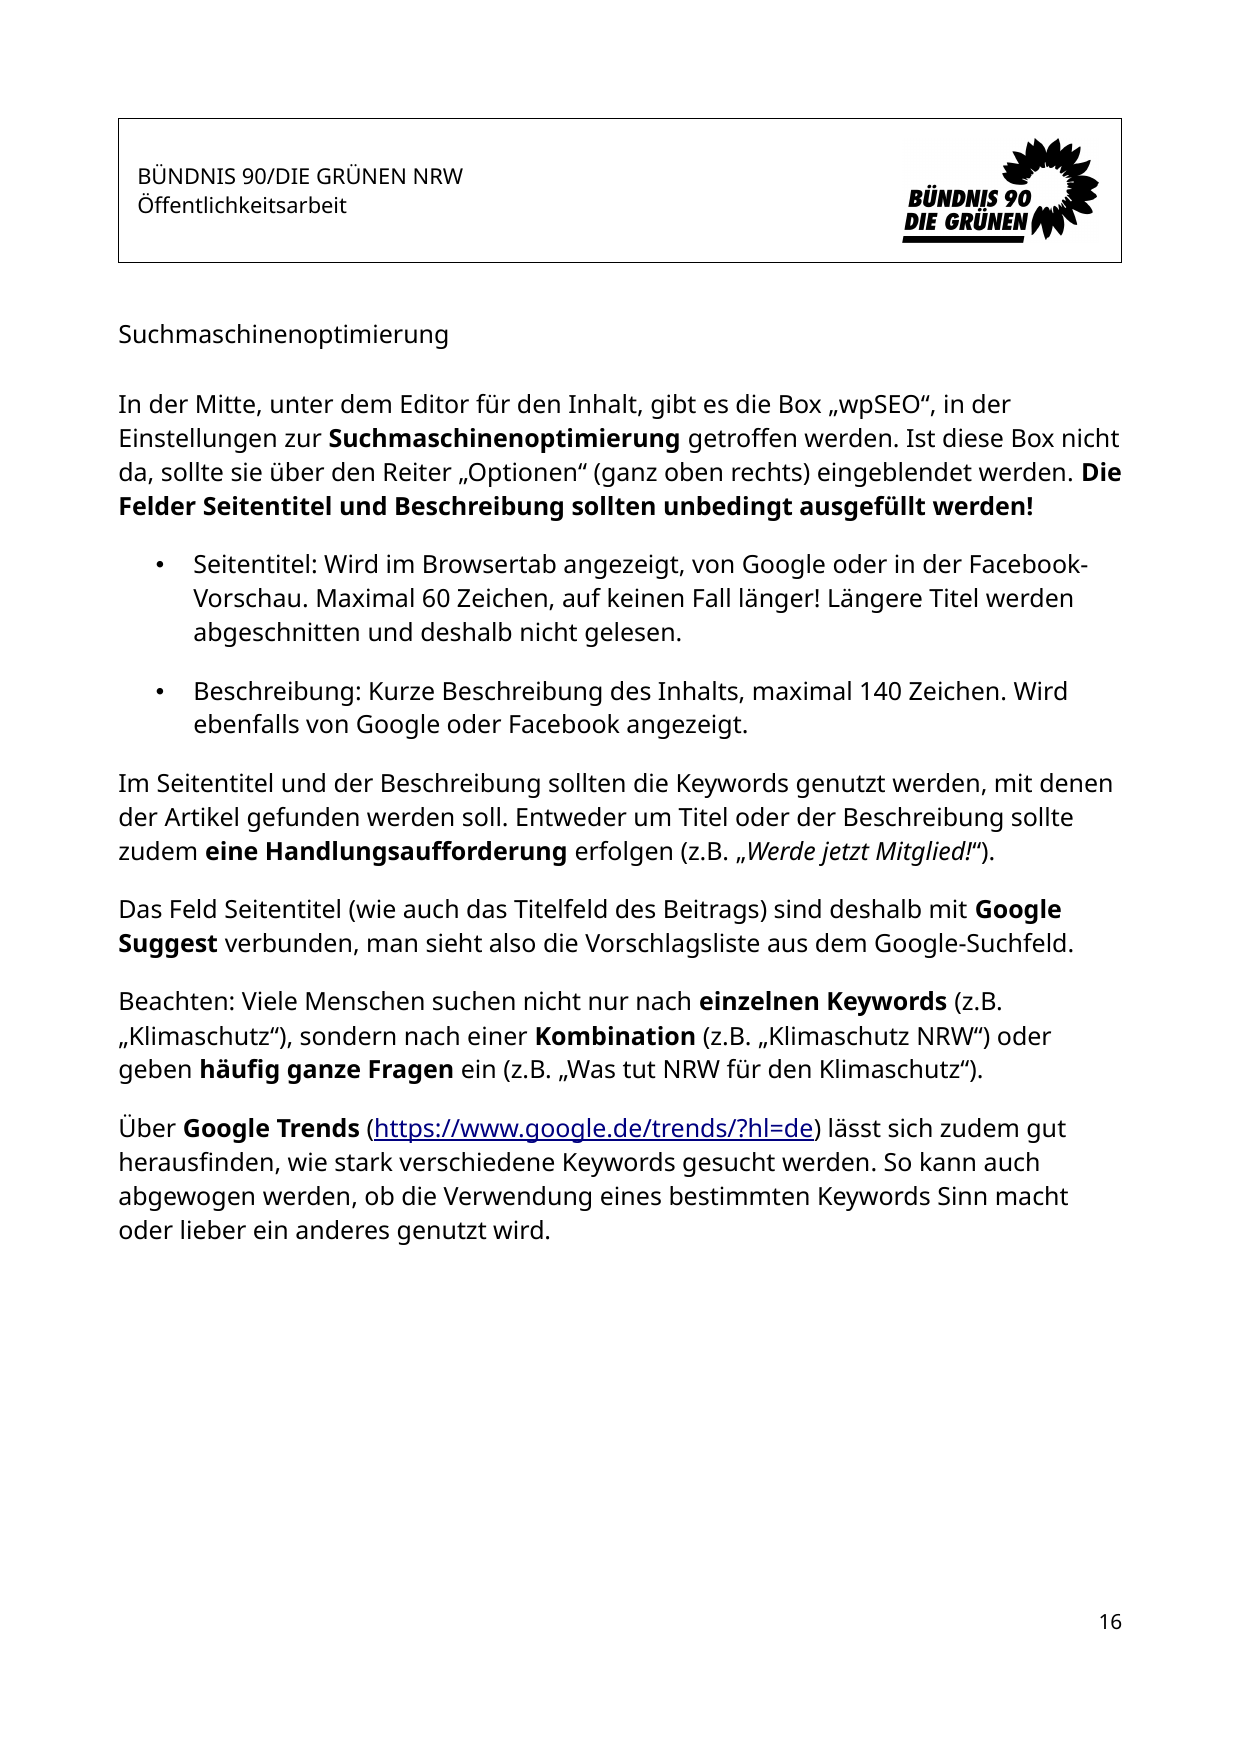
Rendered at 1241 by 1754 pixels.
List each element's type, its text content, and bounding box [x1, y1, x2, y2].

subtitle Suchmaschinenoptimierung [118, 317, 1122, 351]
text Im Seitentitel und der Beschreibung sollten die Keywords genutzt werden, mit denen der Artikel gefunden werden soll. Entweder um Titel oder der Beschreibung sollte zudem eine Handlungsaufforderung erfolgen (z.B. „Werde jetzt Mitglied!“). [118, 765, 1122, 868]
text Über Google Trends (https://www.google.de/trends/?hl=de) lässt sich zudem gut herausfinden, wie stark verschiedene Keywords gesucht werden. So kann auch abgewogen werden, ob die Verwendung eines bestimmten Keywords Sinn macht oder lieber ein anderes genutzt wird. [118, 1110, 1122, 1247]
list Seitentitel: Wird im Browsertab angezeigt, von Google oder in der Facebook-Vorschau. Maximal 60 Zeichen, auf keinen Fall länger! Längere Titel werden abgeschnitten und deshalb nicht gelesen. [156, 547, 1122, 649]
picture [902, 138, 1099, 243]
text Das Feld Seitentitel (wie auch das Titelfeld des Beitrags) sind deshalb mit Google Suggest verbunden, man sieht also die Vorschlagsliste aus dem Google-Suchfeld. [118, 892, 1122, 960]
list Beschreibung: Kurze Beschreibung des Inhalts, maximal 140 Zeichen. Wird ebenfalls von Google oder Facebook angezeigt. [156, 673, 1122, 741]
text In der Mitte, unter dem Editor für den Inhalt, gibt es die Box „wpSEO“, in der Einstellungen zur Suchmaschinenoptimierung getroffen werden. Ist diese Box nicht da, sollte sie über den Reiter „Optionen“ (ganz oben rechts) eingeblendet werden. Die Felder Seitentitel und Beschreibung sollten unbedingt ausgefüllt werden! [118, 386, 1122, 523]
text Beachten: Viele Menschen suchen nicht nur nach einzelnen Keywords (z.B. „Klimaschutz“), sondern nach einer Kombination (z.B. „Klimaschutz NRW“) oder geben häufig ganze Fragen ein (z.B. „Was tut NRW für den Klimaschutz“). [118, 984, 1122, 1086]
